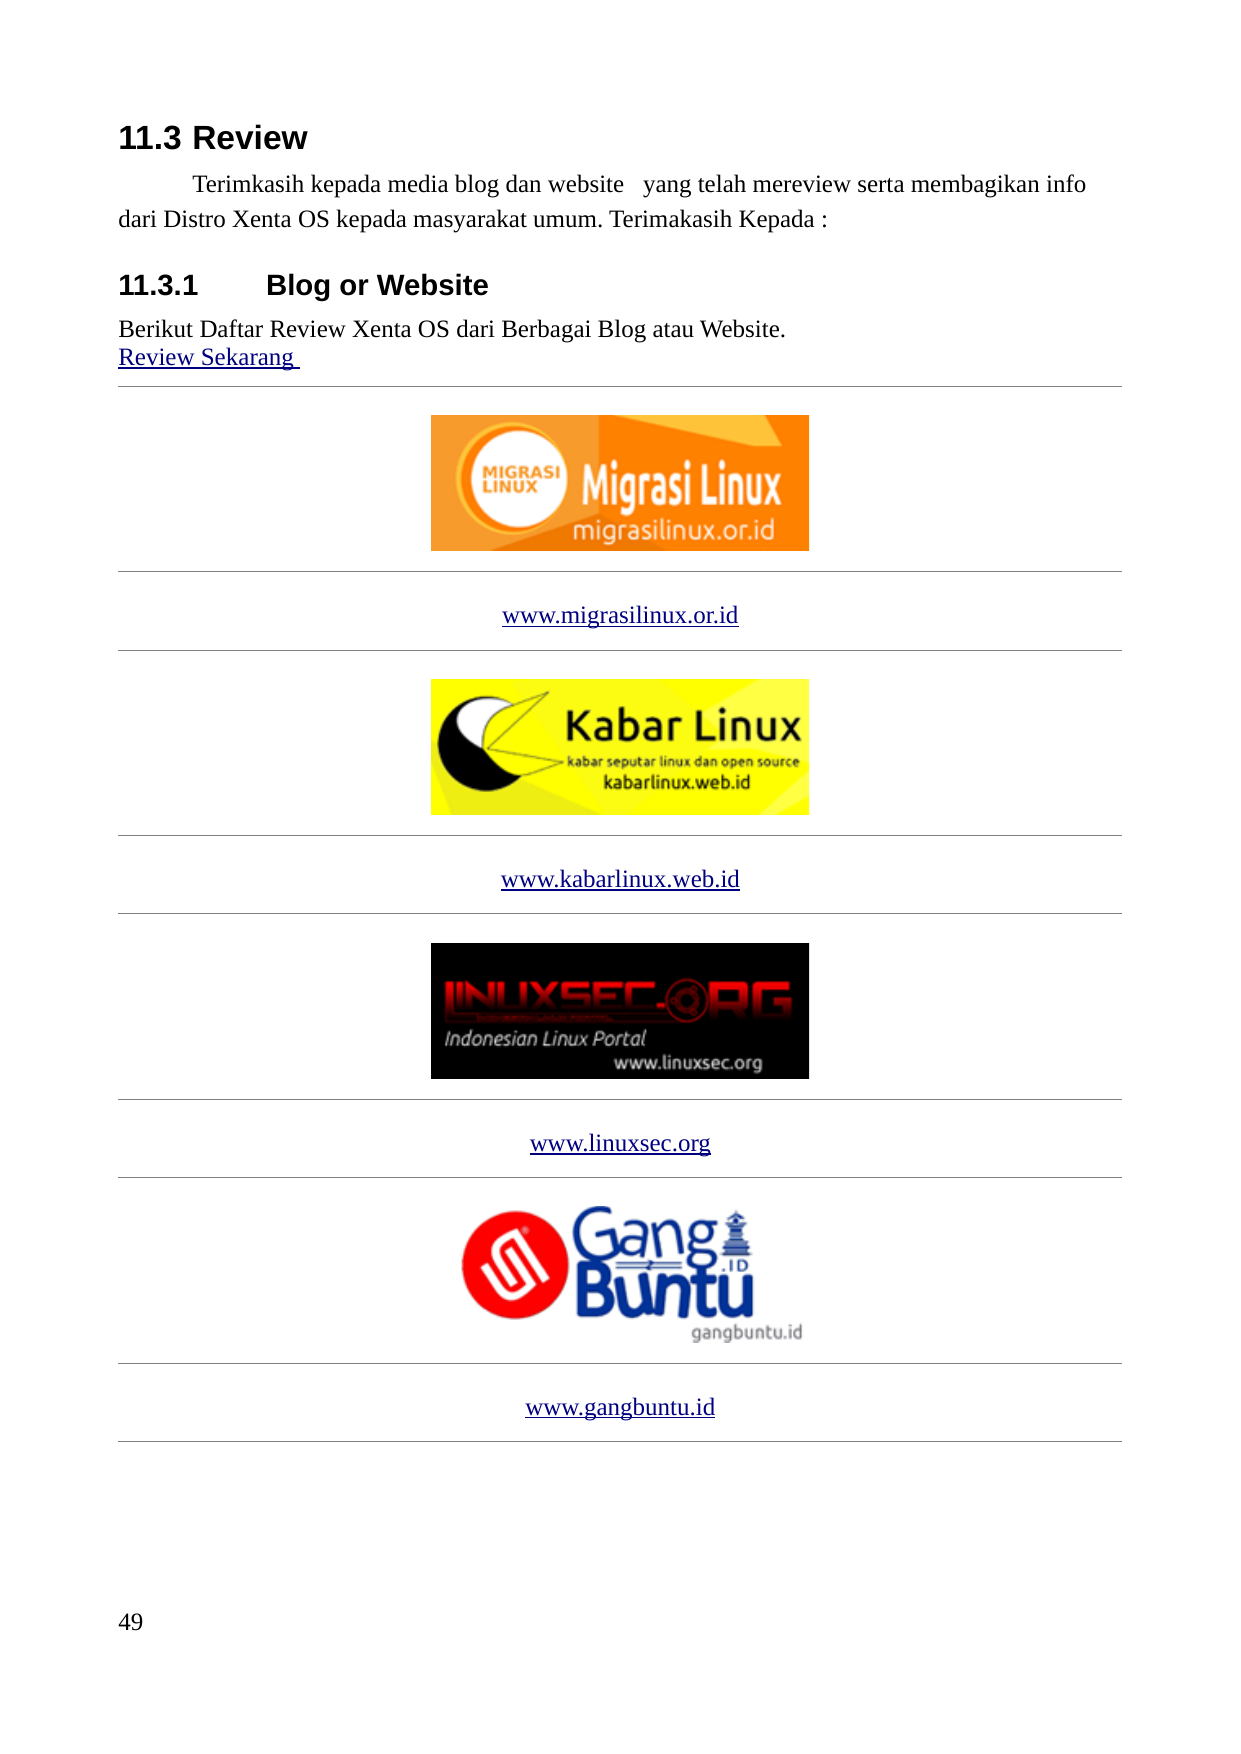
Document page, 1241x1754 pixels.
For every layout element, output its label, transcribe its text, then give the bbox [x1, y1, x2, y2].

picture [431, 415, 810, 551]
picture [431, 943, 810, 1079]
picture [431, 1206, 810, 1343]
subtitle Review [118, 118, 1122, 157]
text www.kabarlinux.web.id [118, 864, 1122, 893]
text www.linuxsec.org [118, 1128, 1122, 1157]
text www.gangbuntu.id [118, 1392, 1122, 1421]
text Berikut Daftar Review Xenta OS dari Berbagai Blog atau Website. Review Sekarang [118, 314, 1122, 371]
text www.migrasilinux.or.id [118, 601, 1122, 629]
text Terimkasih kepada media blog dan website yang telah mereview serta membagikan info dari Distro Xenta OS kepada masyarakat umum. Terimakasih Kepada : [118, 169, 1122, 232]
subtitle Blog or Website [118, 267, 1122, 301]
picture [431, 679, 810, 815]
